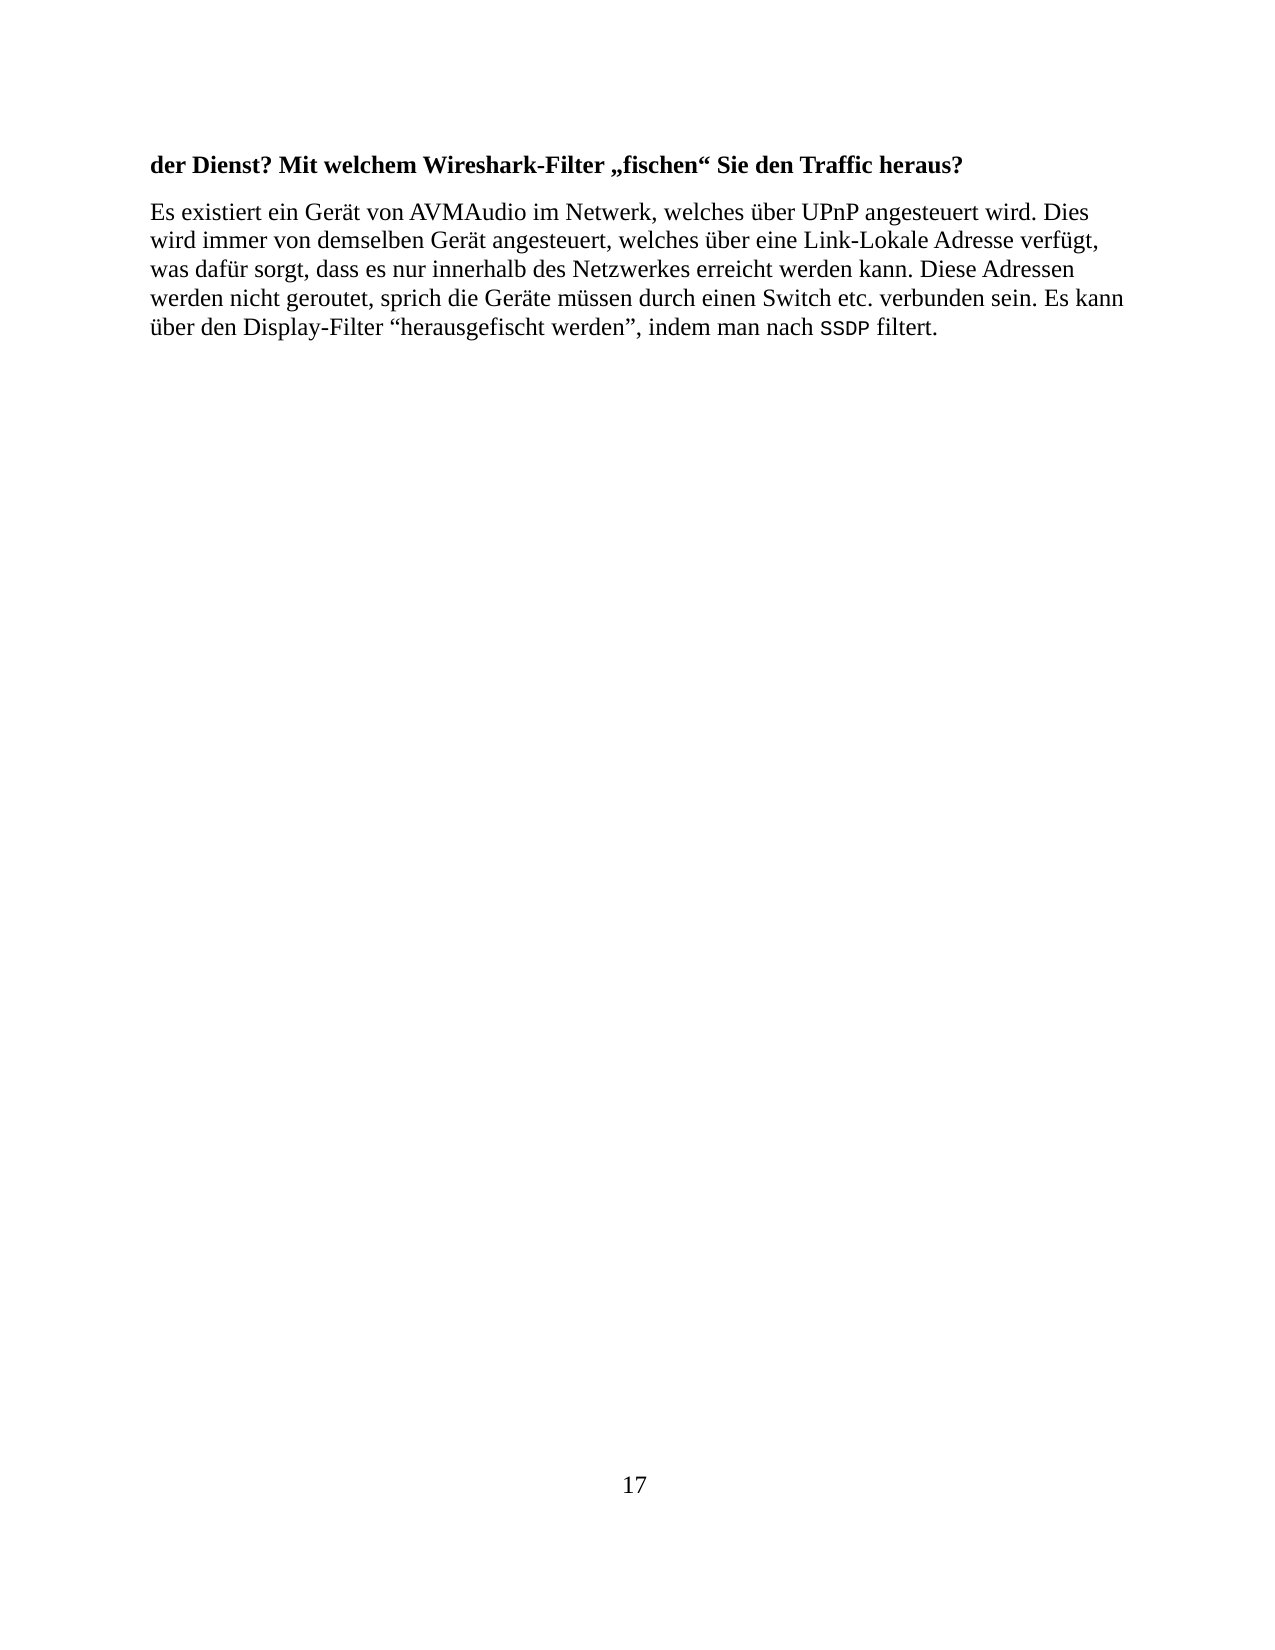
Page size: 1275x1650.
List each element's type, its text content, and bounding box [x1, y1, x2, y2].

text der Dienst? Mit welchem Wireshark-Filter „fischen“ Sie den Traffic heraus? [150, 150, 1125, 179]
text Es existiert ein Gerät von AVMAudio im Netwerk, welches über UPnP angesteuert wird. Dies wird immer von demselben Gerät angesteuert, welches über eine Link-Lokale Adresse verfügt, was dafür sorgt, dass es nur innerhalb des Netzwerkes erreicht werden kann. Diese Adressen werden nicht geroutet, sprich die Geräte müssen durch einen Switch etc. verbunden sein. Es kann über den Display-Filter “herausgefischt werden”, indem man nach SSDP filtert. [150, 197, 1125, 341]
